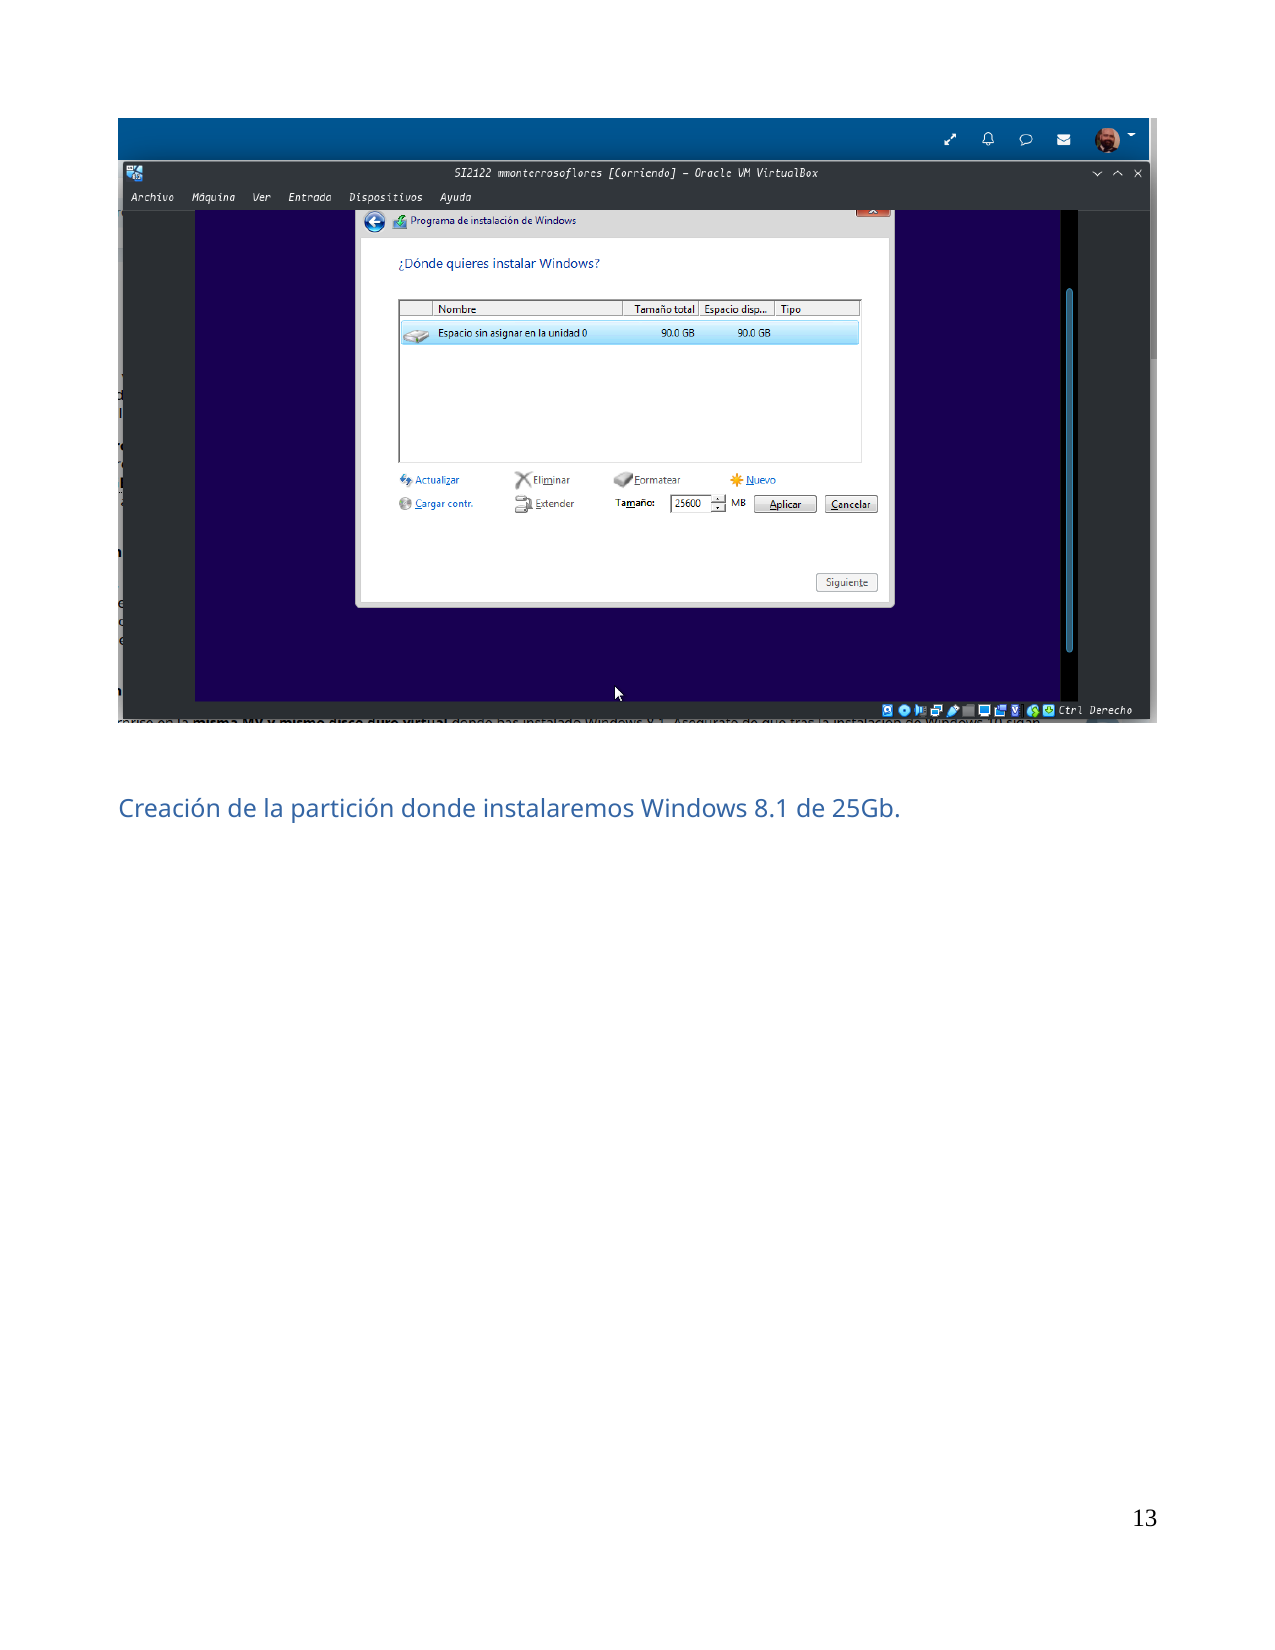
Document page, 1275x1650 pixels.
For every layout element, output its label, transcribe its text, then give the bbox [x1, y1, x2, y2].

table_header [118, 723, 1157, 757]
text Creación de la partición donde instalaremos Windows 8.1 de 25Gb. [118, 791, 1157, 825]
picture [118, 118, 1157, 723]
